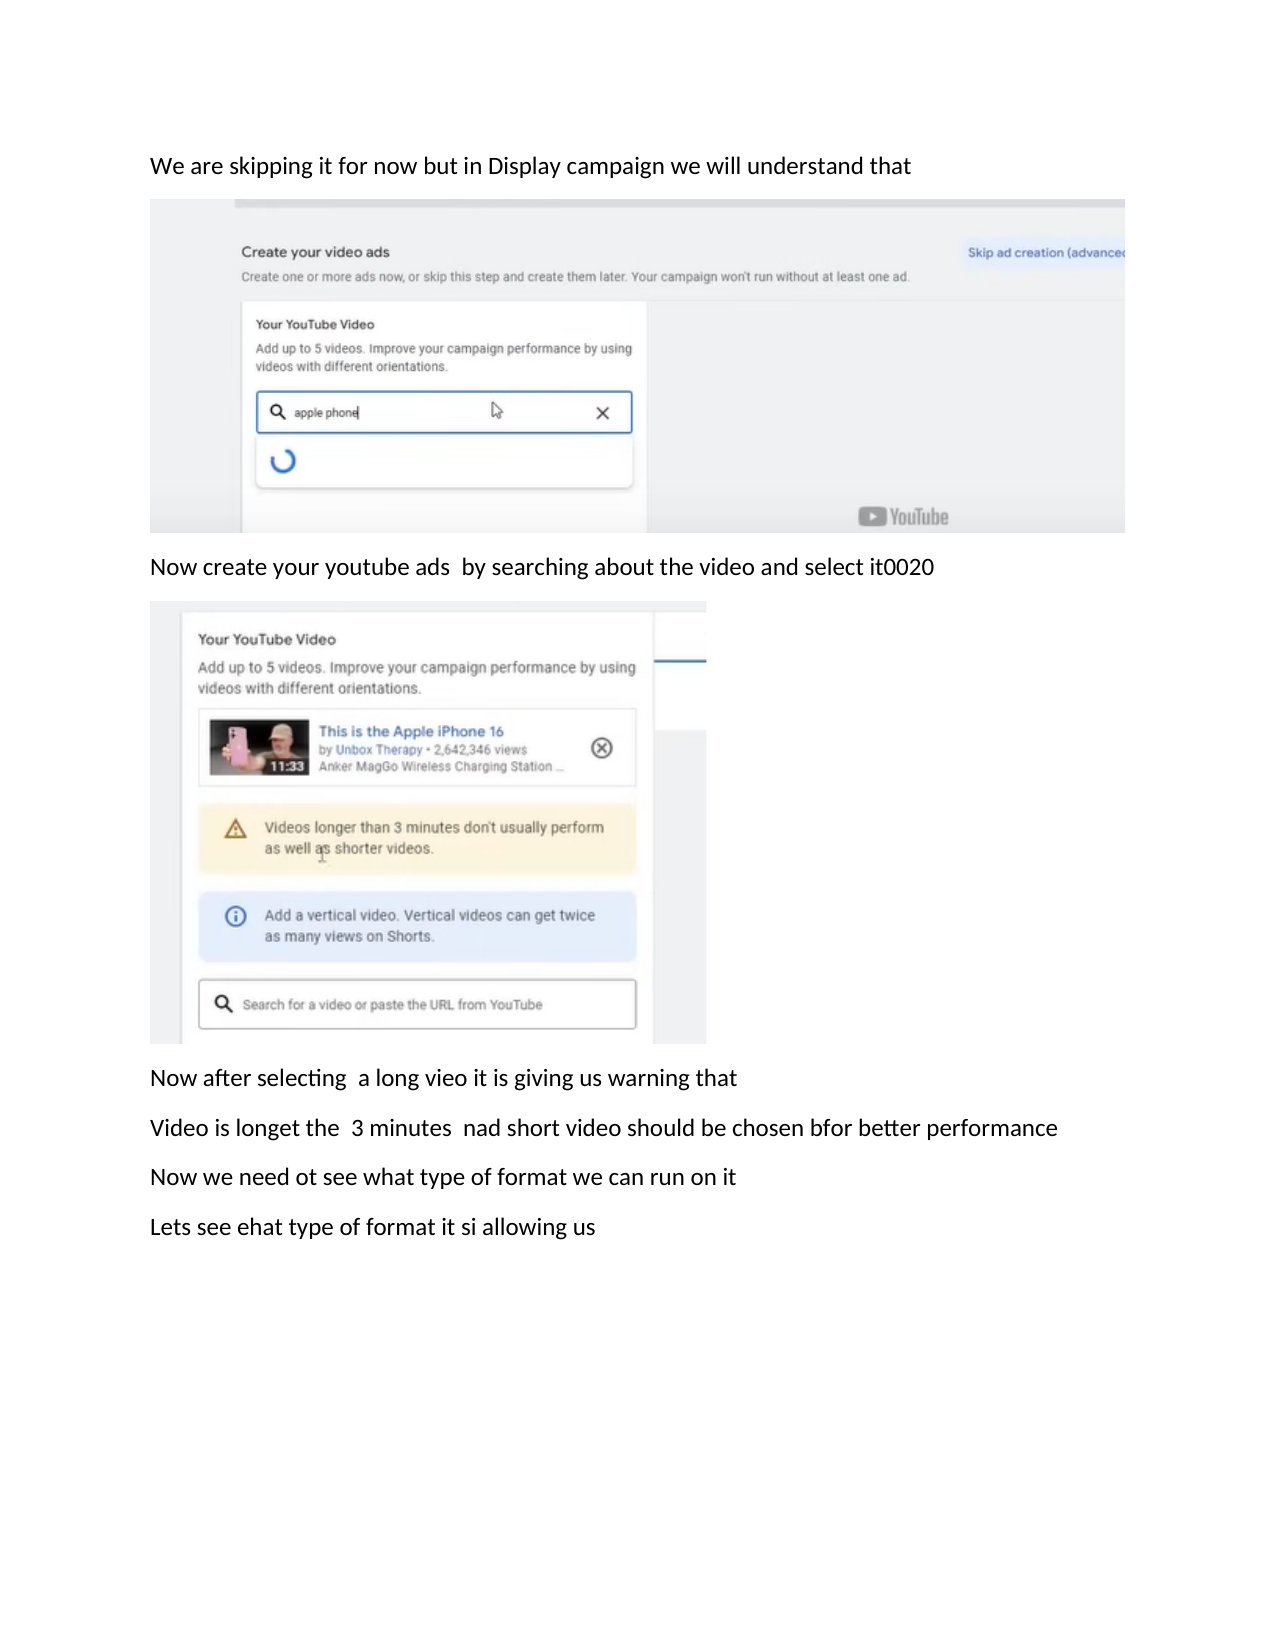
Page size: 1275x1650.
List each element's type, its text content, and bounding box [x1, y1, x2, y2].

text Lets see ehat type of format it si allowing us [150, 1211, 1125, 1241]
text Now create your youtube ads by searching about the video and select it0020 [150, 551, 1125, 582]
text Now we need ot see what type of format we can run on it [150, 1161, 1125, 1192]
text We are skipping it for now but in Display campaign we will understand that [150, 150, 1125, 181]
picture [150, 601, 707, 1044]
text Now after selecting a long vieo it is giving us warning that [150, 1062, 1125, 1093]
picture [150, 199, 1125, 533]
text Video is longet the 3 minutes nad short video should be chosen bfor better performance [150, 1112, 1125, 1142]
